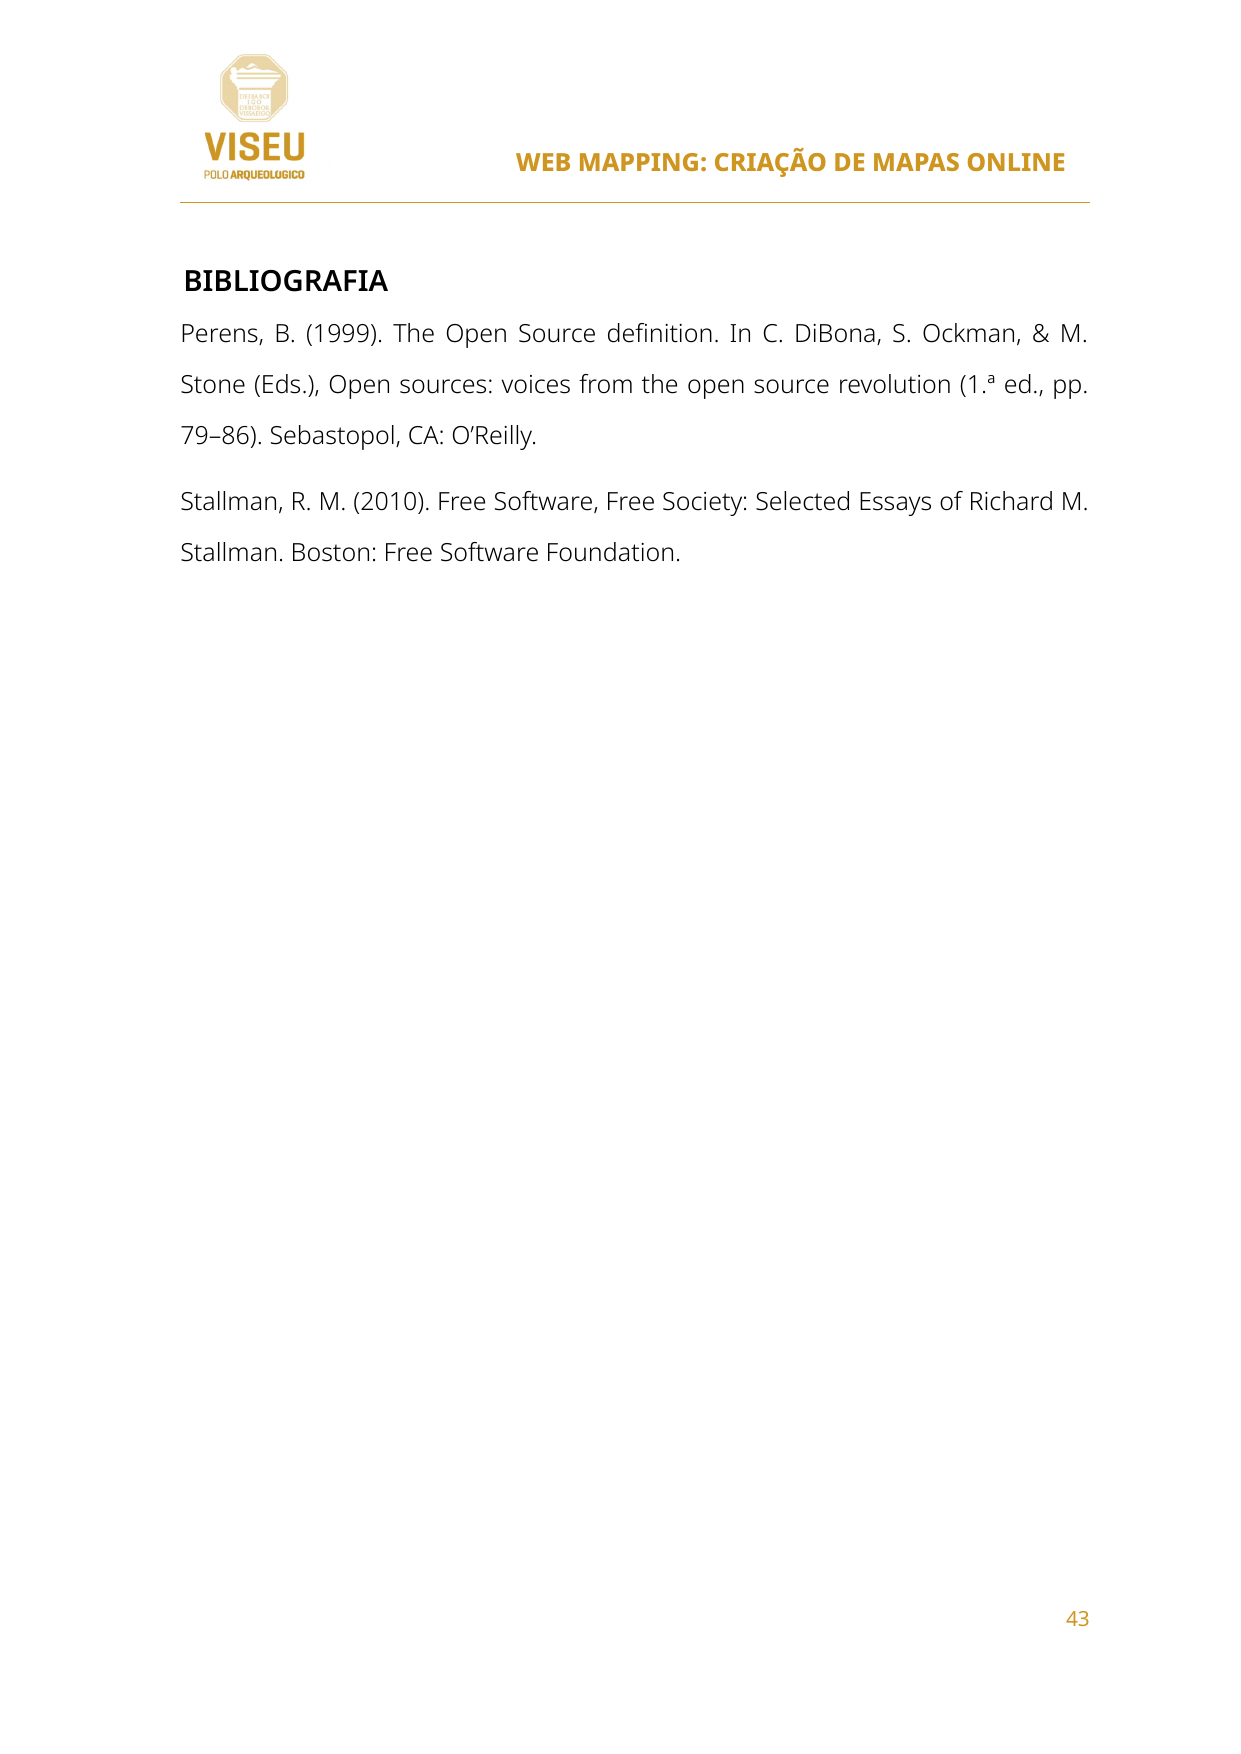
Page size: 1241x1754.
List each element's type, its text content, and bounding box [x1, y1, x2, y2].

text Stallman, R. M. (2010). Free Software, Free Society: Selected Essays of Richard M. Stallman. Boston: Free Software Foundation. [180, 483, 1090, 568]
text Perens, B. (1999). The Open Source definition. In C. DiBona, S. Ockman, & M. Stone (Eds.), Open sources: voices from the open source revolution (1.ª ed., pp. 79–86). Sebastopol, CA: O’Reilly. [180, 315, 1090, 452]
subtitle Bibliografia [180, 257, 1090, 303]
